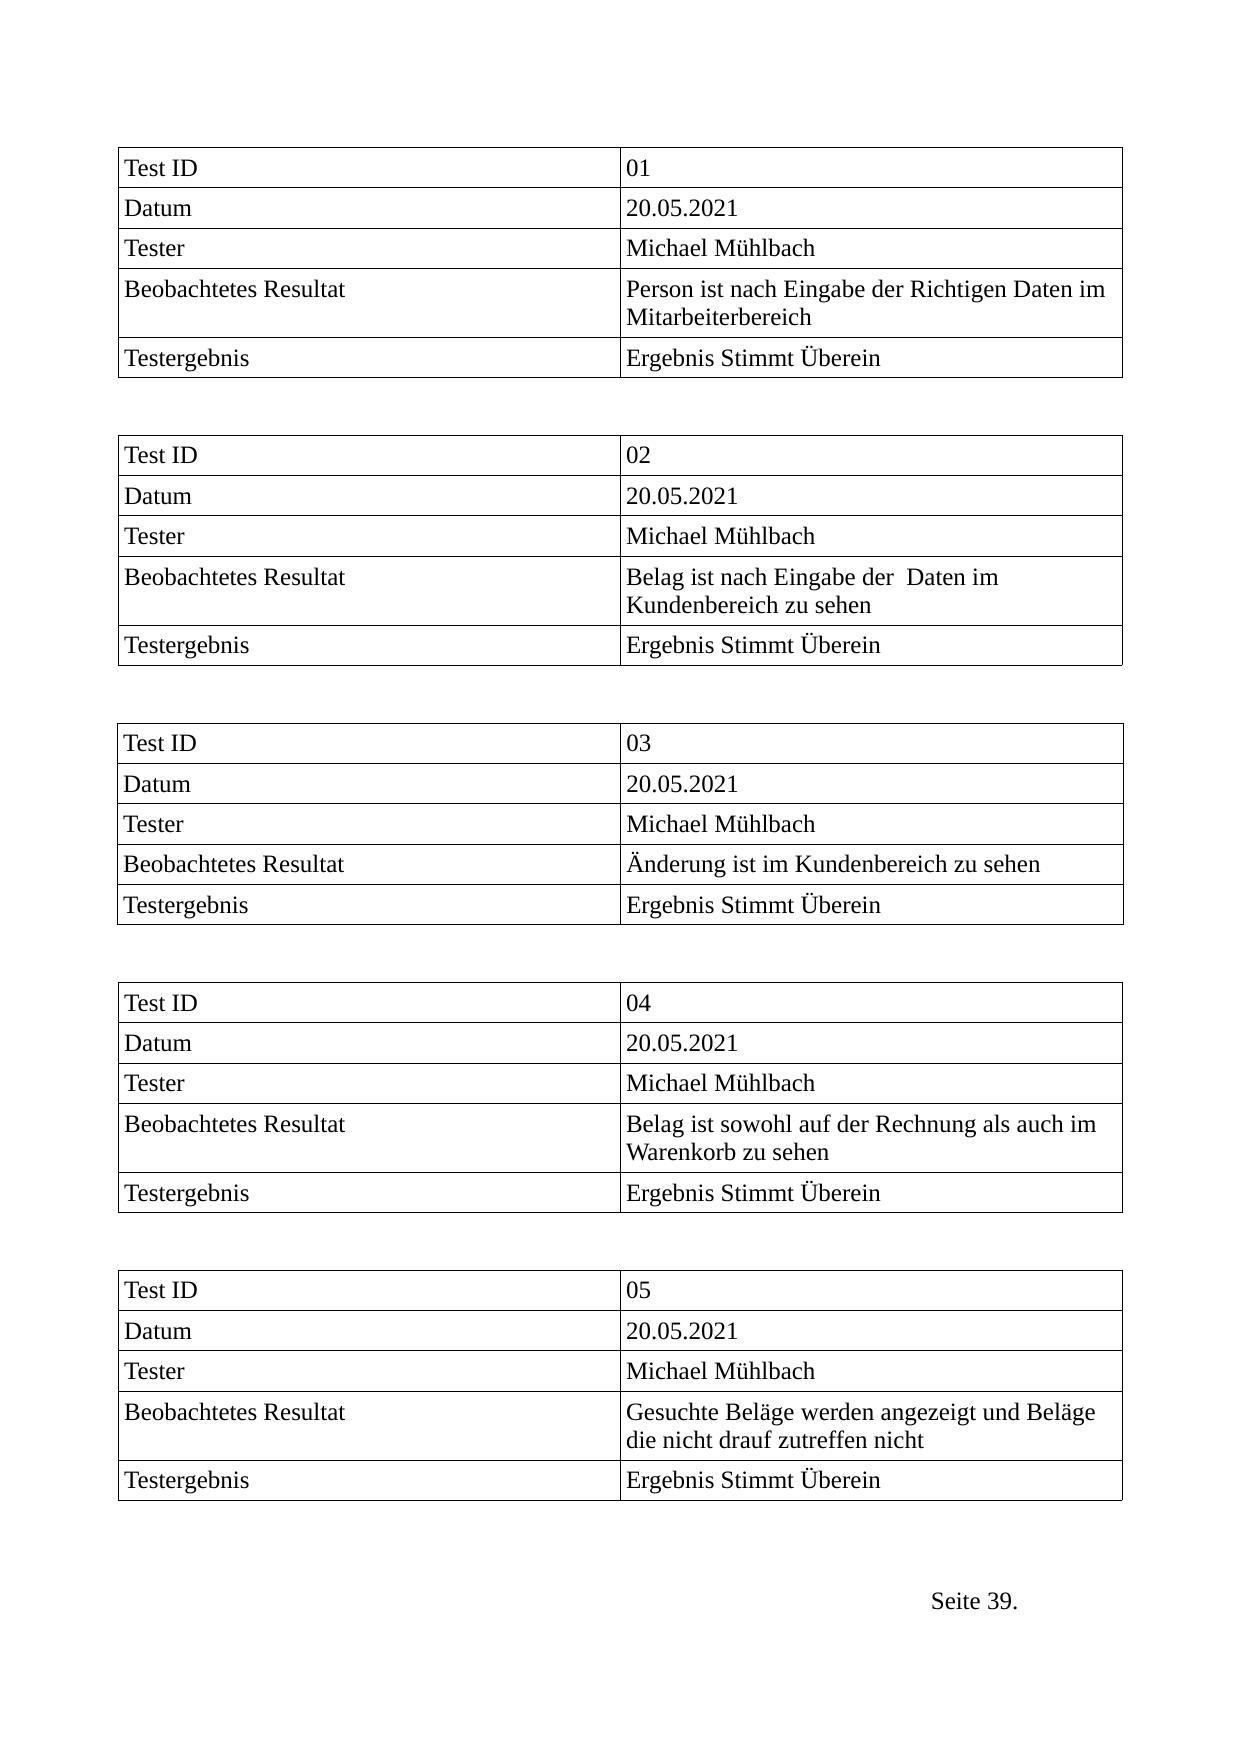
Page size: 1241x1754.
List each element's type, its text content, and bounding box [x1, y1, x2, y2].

table_header 01 [621, 148, 1122, 187]
table_header Test ID [119, 983, 620, 1022]
table_cell 20.05.2021 [621, 1311, 1122, 1350]
table_cell Michael Mühlbach [621, 804, 1123, 844]
table_header Test ID [119, 436, 620, 475]
table_cell Testergebnis [119, 1461, 620, 1500]
table_cell Tester [119, 516, 620, 556]
table_cell Ergebnis Stimmt Überein [621, 626, 1122, 665]
table_cell Gesuchte Beläge werden angezeigt und Beläge die nicht drauf zutreffen nicht [621, 1392, 1122, 1460]
table_cell Michael Mühlbach [621, 229, 1122, 268]
table_cell Datum [119, 188, 620, 227]
table_cell Tester [119, 1351, 620, 1391]
table_cell Datum [119, 1023, 620, 1062]
table_header 04 [621, 983, 1122, 1022]
table_header Test ID [119, 1271, 620, 1310]
table_cell Person ist nach Eingabe der Richtigen Daten im Mitarbeiterbereich [621, 269, 1122, 337]
table_cell 20.05.2021 [621, 476, 1122, 515]
table_cell Datum [119, 1311, 620, 1350]
table_cell Ergebnis Stimmt Überein [621, 1173, 1122, 1212]
table_cell Michael Mühlbach [621, 1351, 1122, 1391]
table_header Test ID [118, 724, 620, 763]
table_cell Belag ist nach Eingabe der Daten im Kundenbereich zu sehen [621, 557, 1122, 625]
table_cell Beobachtetes Resultat [118, 845, 620, 884]
table_cell Testergebnis [119, 1173, 620, 1212]
table_cell Ergebnis Stimmt Überein [621, 885, 1123, 924]
table_cell Testergebnis [118, 885, 620, 924]
table_header 02 [621, 436, 1122, 475]
table_cell 20.05.2021 [621, 188, 1122, 227]
table_cell Beobachtetes Resultat [119, 1392, 620, 1460]
table_header 05 [621, 1271, 1122, 1310]
table_cell Beobachtetes Resultat [119, 557, 620, 625]
table_cell Testergebnis [119, 626, 620, 665]
table_cell Tester [119, 1064, 620, 1103]
table_cell Ergebnis Stimmt Überein [621, 338, 1122, 377]
table_cell Datum [118, 764, 620, 803]
table_header 03 [621, 724, 1123, 763]
table_cell Tester [118, 804, 620, 844]
table_cell Datum [119, 476, 620, 515]
table_cell 20.05.2021 [621, 764, 1123, 803]
table_cell Belag ist sowohl auf der Rechnung als auch im Warenkorb zu sehen [621, 1104, 1122, 1172]
table_cell Beobachtetes Resultat [119, 269, 620, 337]
text Seite 39. [118, 1586, 1122, 1615]
table_header Test ID [119, 148, 620, 187]
table_cell Ergebnis Stimmt Überein [621, 1461, 1122, 1500]
table_cell Tester [119, 229, 620, 268]
table_cell Testergebnis [119, 338, 620, 377]
table_cell Beobachtetes Resultat [119, 1104, 620, 1172]
table_cell Michael Mühlbach [621, 1064, 1122, 1103]
table_cell Michael Mühlbach [621, 516, 1122, 556]
table_cell Änderung ist im Kundenbereich zu sehen [621, 845, 1123, 884]
table_cell 20.05.2021 [621, 1023, 1122, 1062]
